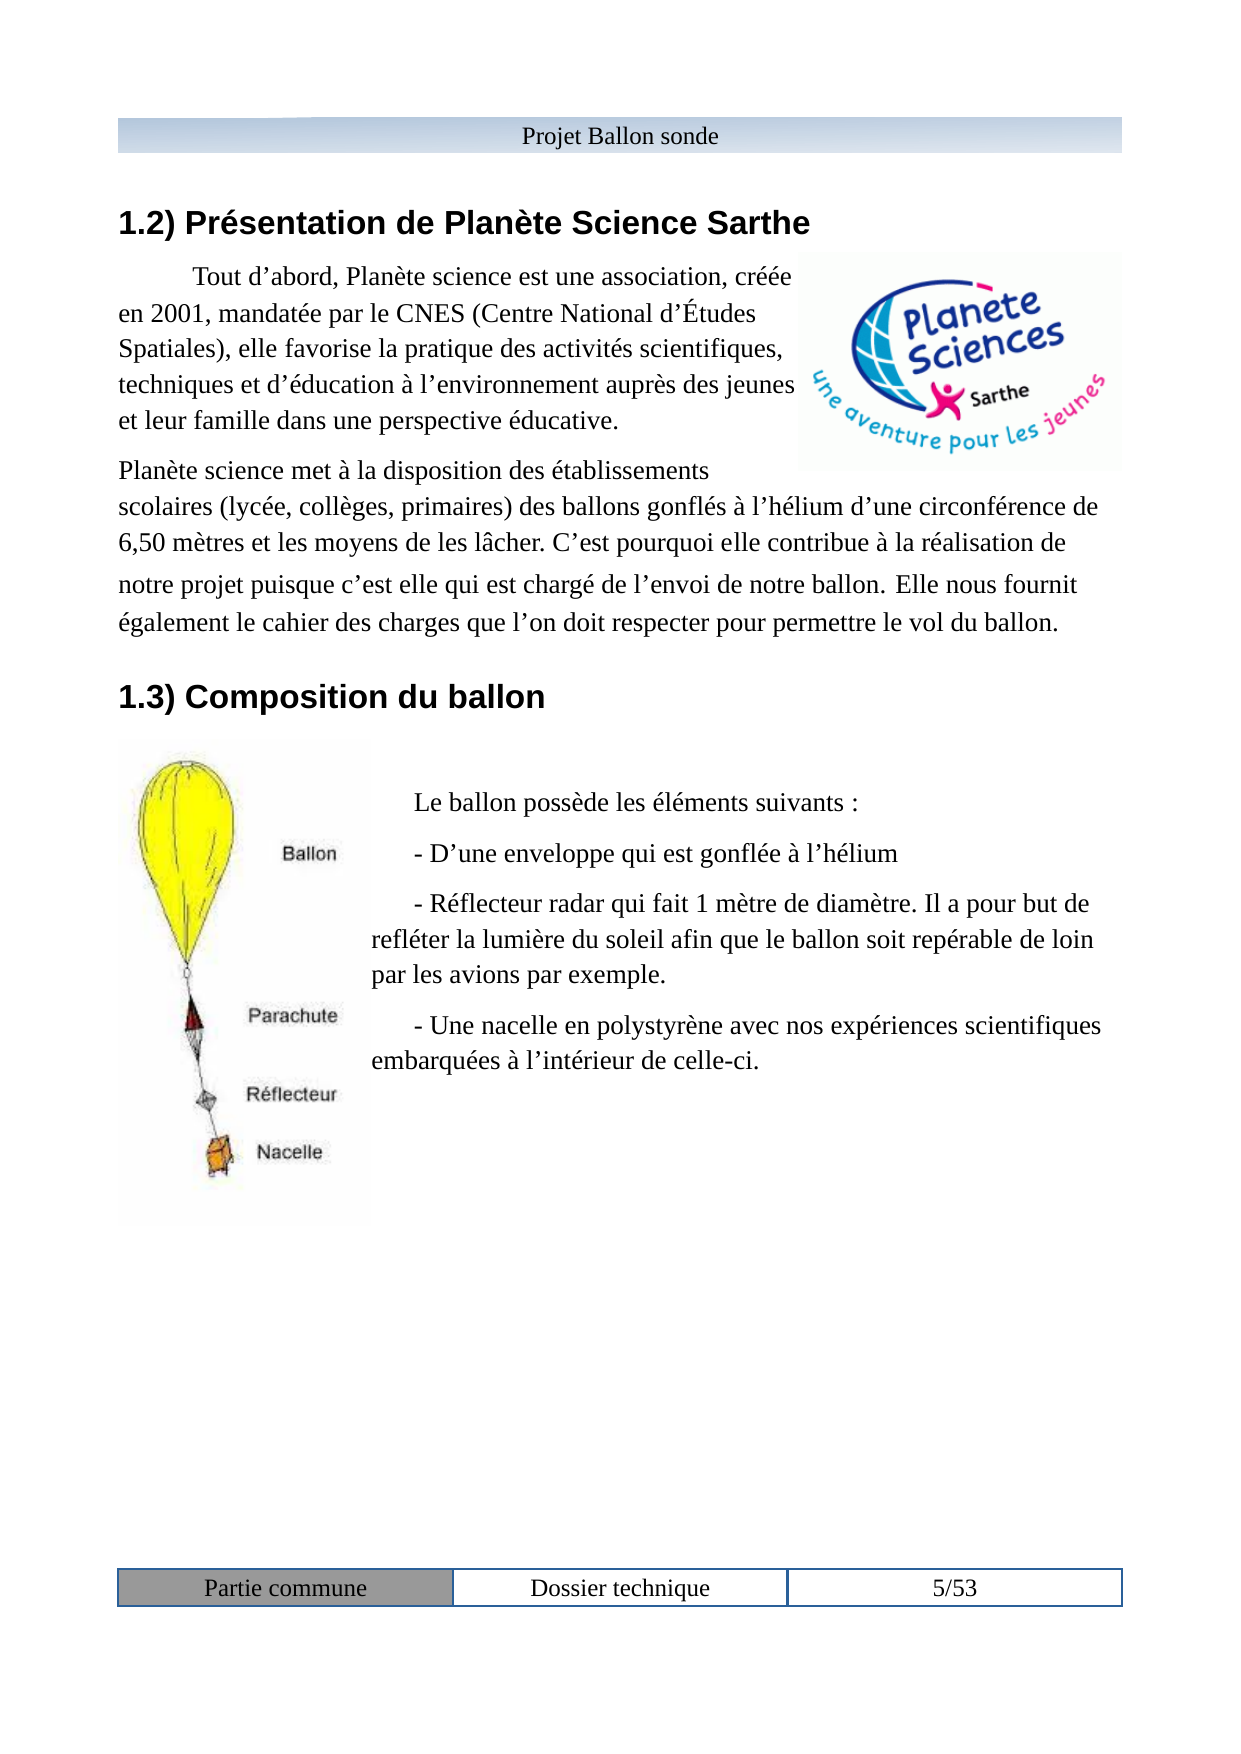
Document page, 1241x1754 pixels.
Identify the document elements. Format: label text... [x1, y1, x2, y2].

subtitle 1.3) Composition du ballon [118, 677, 1122, 715]
text - Une nacelle en polystyrène avec nos expériences scientifiques embarquées à l’intérieur de celle-ci. [372, 1009, 1122, 1076]
text Planète science met à la disposition des établissements scolaires (lycée, collèges, primaires) des ballons gonflés à l’hélium d’une circonférence de 6,50 mètres et les moyens de les lâcher. C’est pourquoi elle contribue à la réalisation de notre projet puisque c’est elle qui est chargé de l’envoi de notre ballon. Elle nous fournit également le cahier des charges que l’on doit respecter pour permettre le vol du ballon. [118, 454, 1122, 637]
picture [118, 739, 372, 1226]
text - Réflecteur radar qui fait 1 mètre de diamètre. Il a pour but de refléter la lumière du soleil afin que le ballon soit repérable de loin par les avions par exemple. [372, 887, 1122, 989]
subtitle 1.2) Présentation de Planète Science Sarthe [118, 203, 1122, 241]
text - D’une enveloppe qui est gonflée à l’hélium [372, 837, 1122, 868]
picture [797, 252, 1123, 471]
text Le ballon possède les éléments suivants : [372, 786, 1122, 817]
text Tout d’abord, Planète science est une association, créée en 2001, mandatée par le CNES (Centre National d’Études Spatiales), elle favorise la pratique des activités scientifiques, techniques et d’éducation à l’environnement auprès des jeunes et leur famille dans une perspective éducative. [118, 254, 797, 435]
